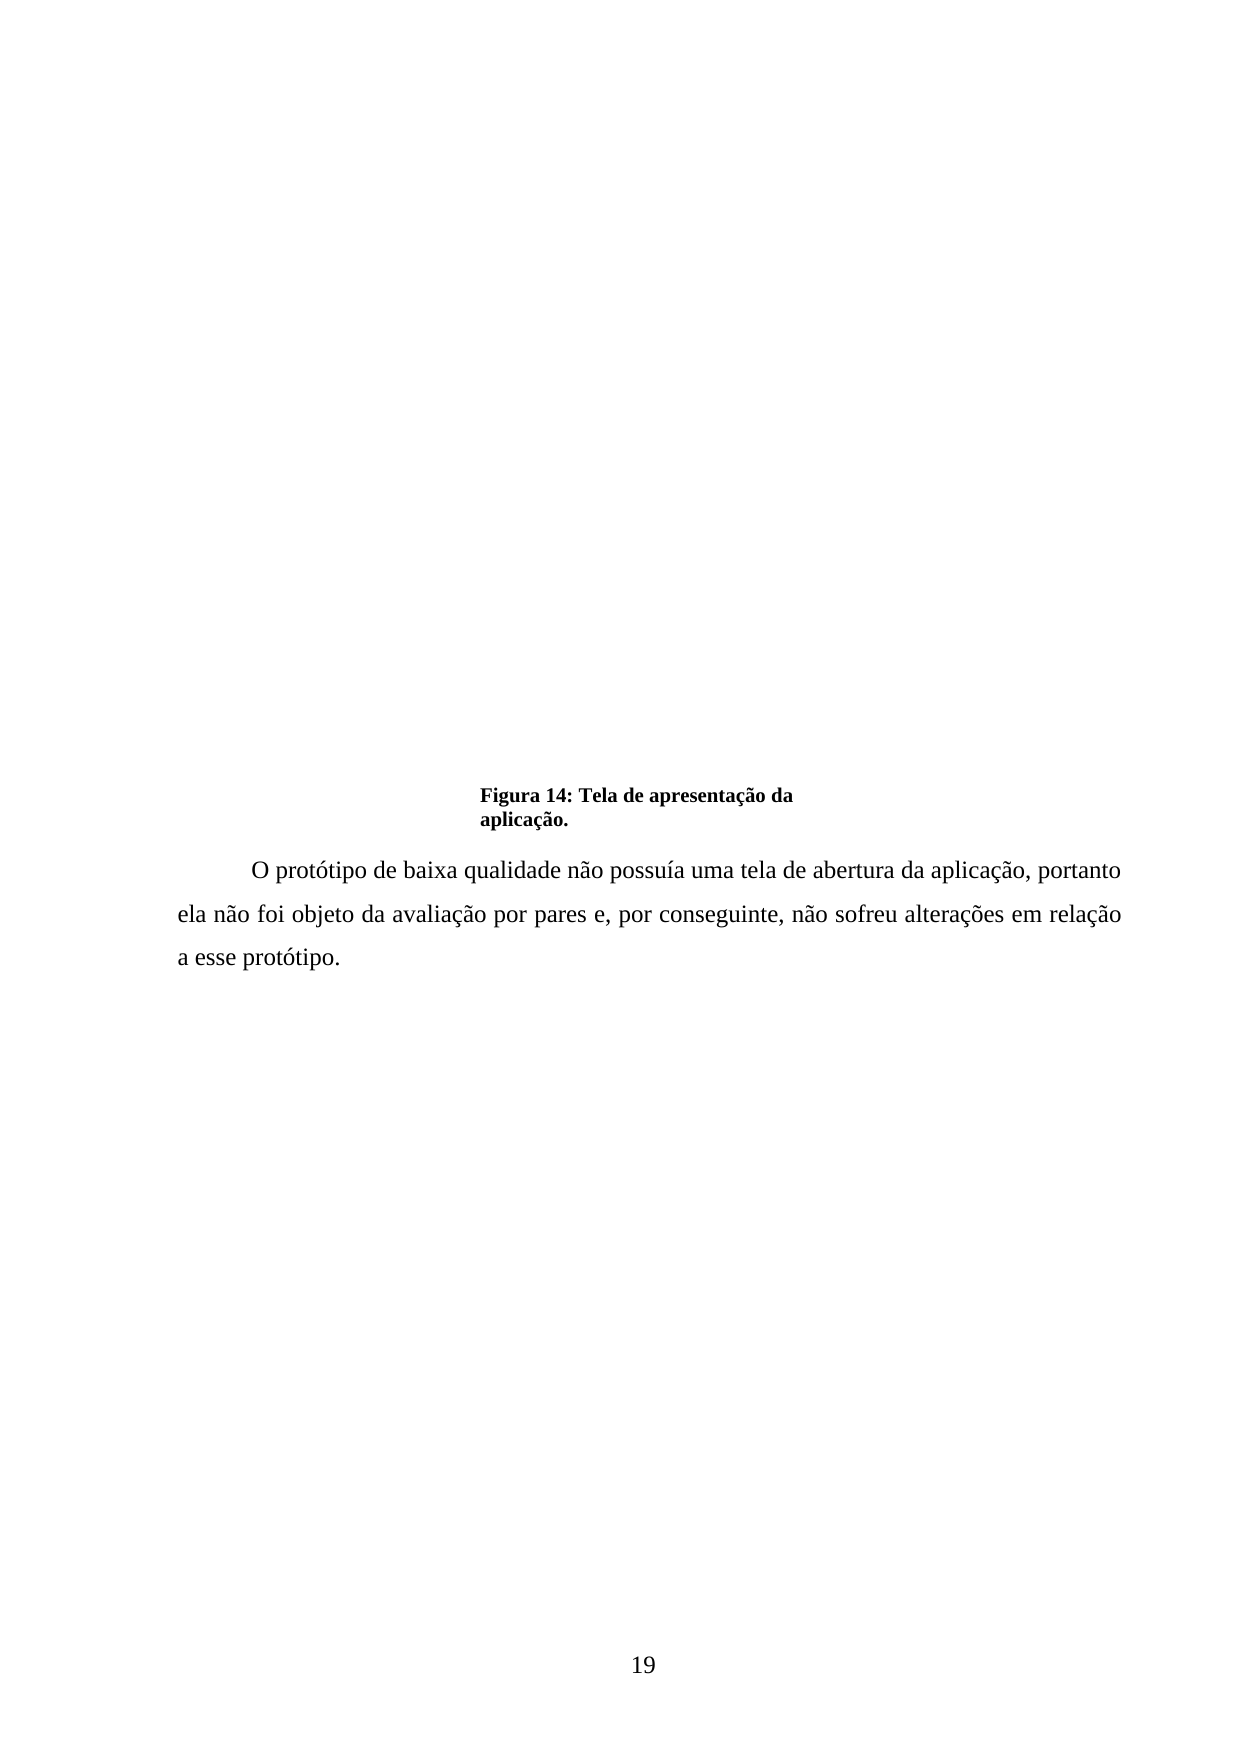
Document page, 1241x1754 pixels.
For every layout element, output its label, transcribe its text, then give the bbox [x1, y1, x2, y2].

text O protótipo de baixa qualidade não possuía uma tela de abertura da aplicação, portanto ela não foi objeto da avaliação por pares e, por conseguinte, não sofreu alterações em relação a esse protótipo. [177, 856, 1122, 971]
text Figura 14: Tela de apresentação da aplicação. [480, 177, 819, 831]
